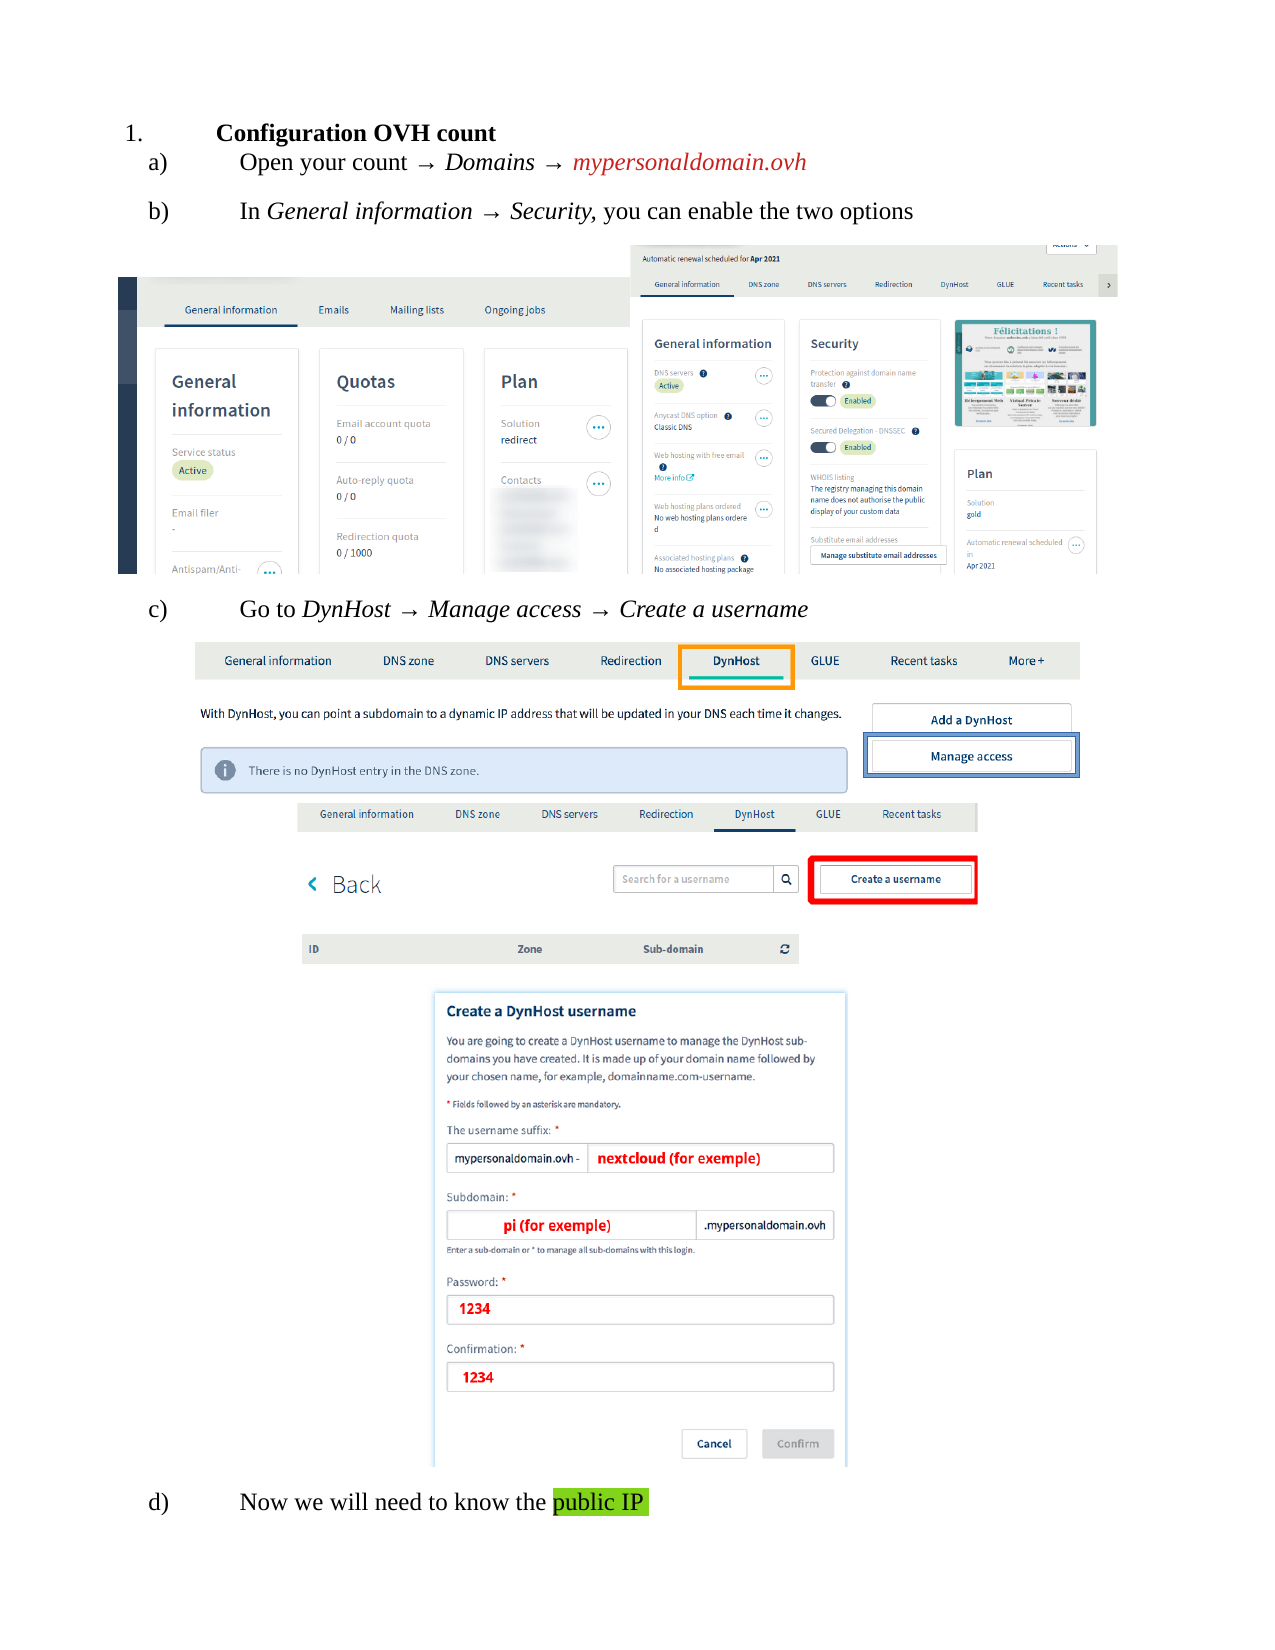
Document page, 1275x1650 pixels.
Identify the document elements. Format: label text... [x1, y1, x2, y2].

list Configuration OVH count [118, 118, 1157, 147]
picture [195, 642, 1080, 798]
picture [868, 737, 1075, 773]
picture [297, 803, 978, 964]
list In General information → Security, you can enable the two options [142, 196, 1157, 225]
picture [427, 983, 849, 1467]
list Open your count → Domains → mypersonaldomain.ovh [142, 147, 1157, 176]
list Now we will need to know the public IP [142, 1487, 1157, 1516]
list Go to DynHost → Manage access → Create a username [142, 594, 1157, 622]
picture [118, 245, 1118, 574]
